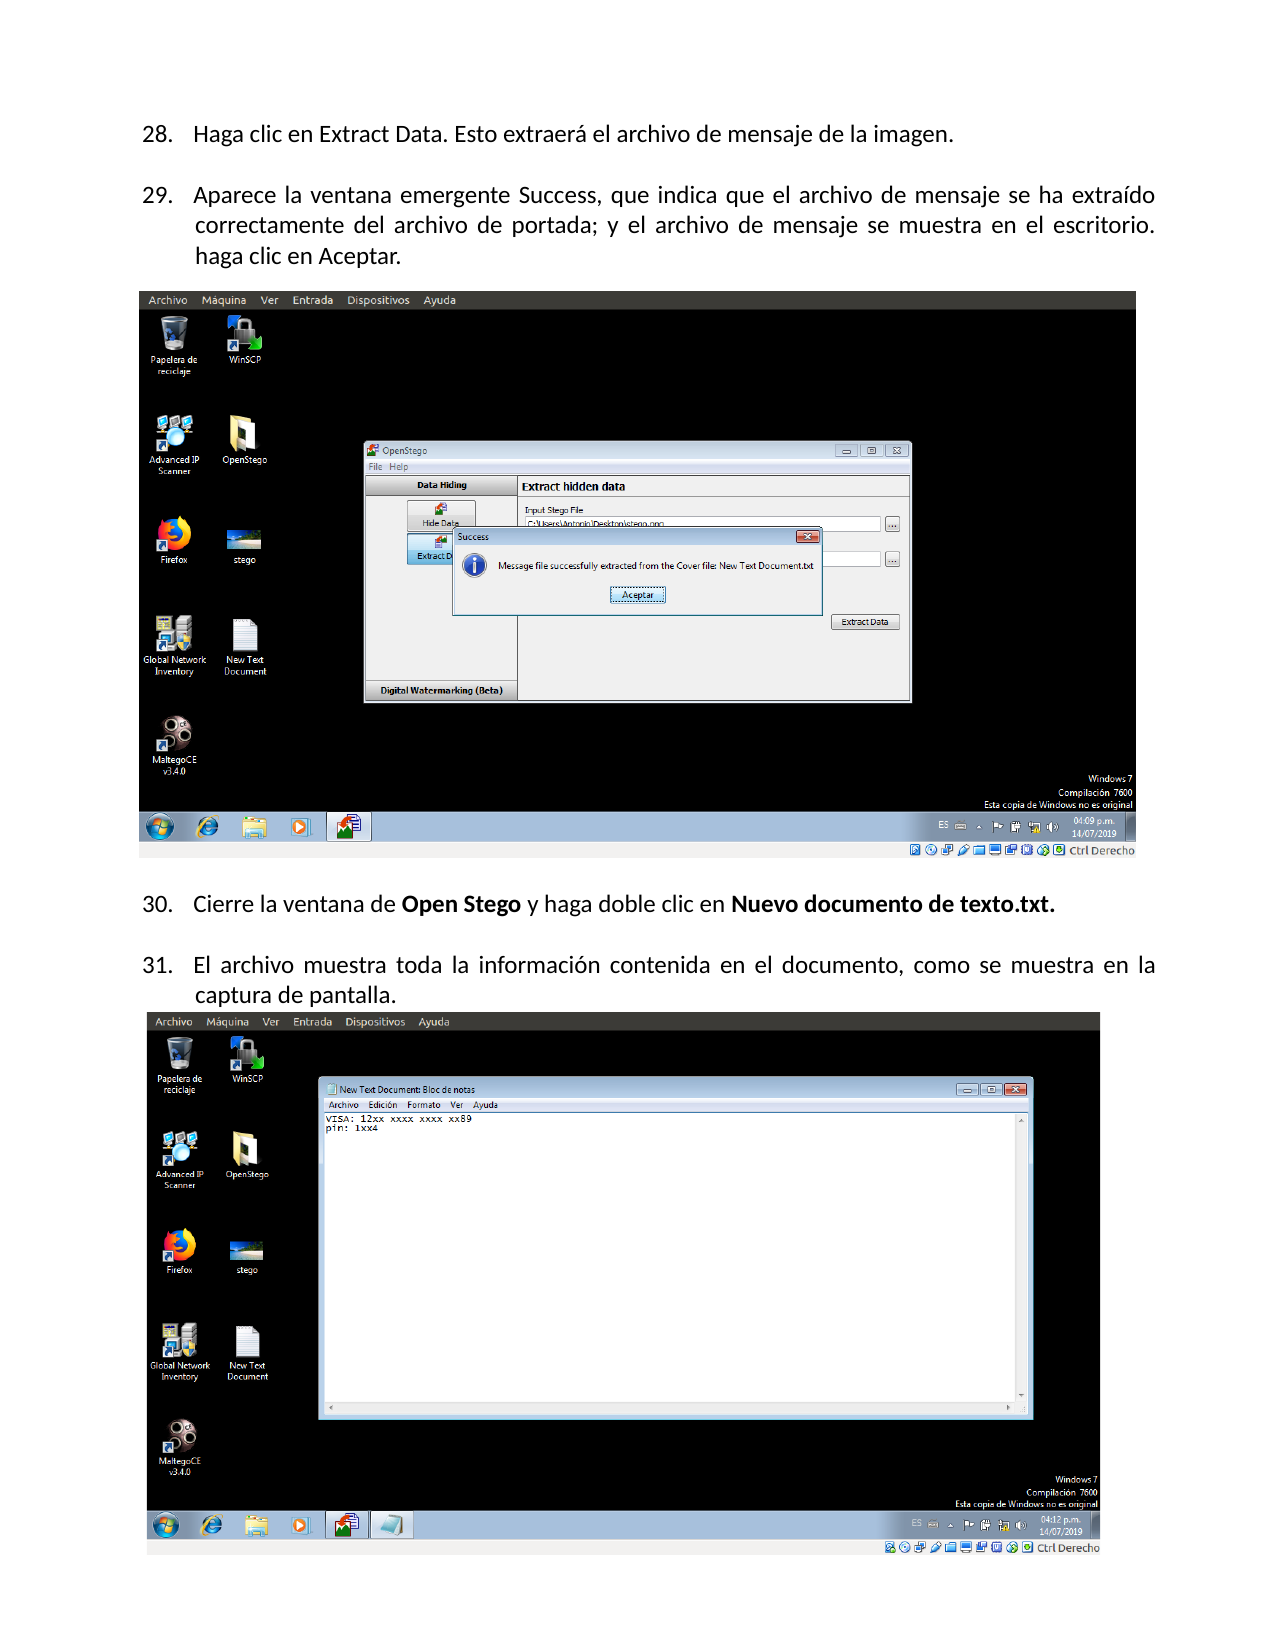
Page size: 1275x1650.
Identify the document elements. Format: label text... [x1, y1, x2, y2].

list Haga clic en Extract Data. Esto extraerá el archivo de mensaje de la imagen. [142, 118, 1157, 149]
picture [146, 1012, 1101, 1555]
list Aparece la ventana emergente Success, que indica que el archivo de mensaje se ha extraído correctamente del archivo de portada; y el archivo de mensaje se muestra en el escritorio. haga clic en Aceptar. [142, 179, 1157, 271]
list Cierre la ventana de Open Stego y haga doble clic en Nuevo documento de texto.txt. [142, 888, 1157, 918]
list El archivo muestra toda la información contenida en el documento, como se muestra en la captura de pantalla. [142, 949, 1157, 1010]
picture [139, 291, 1136, 858]
